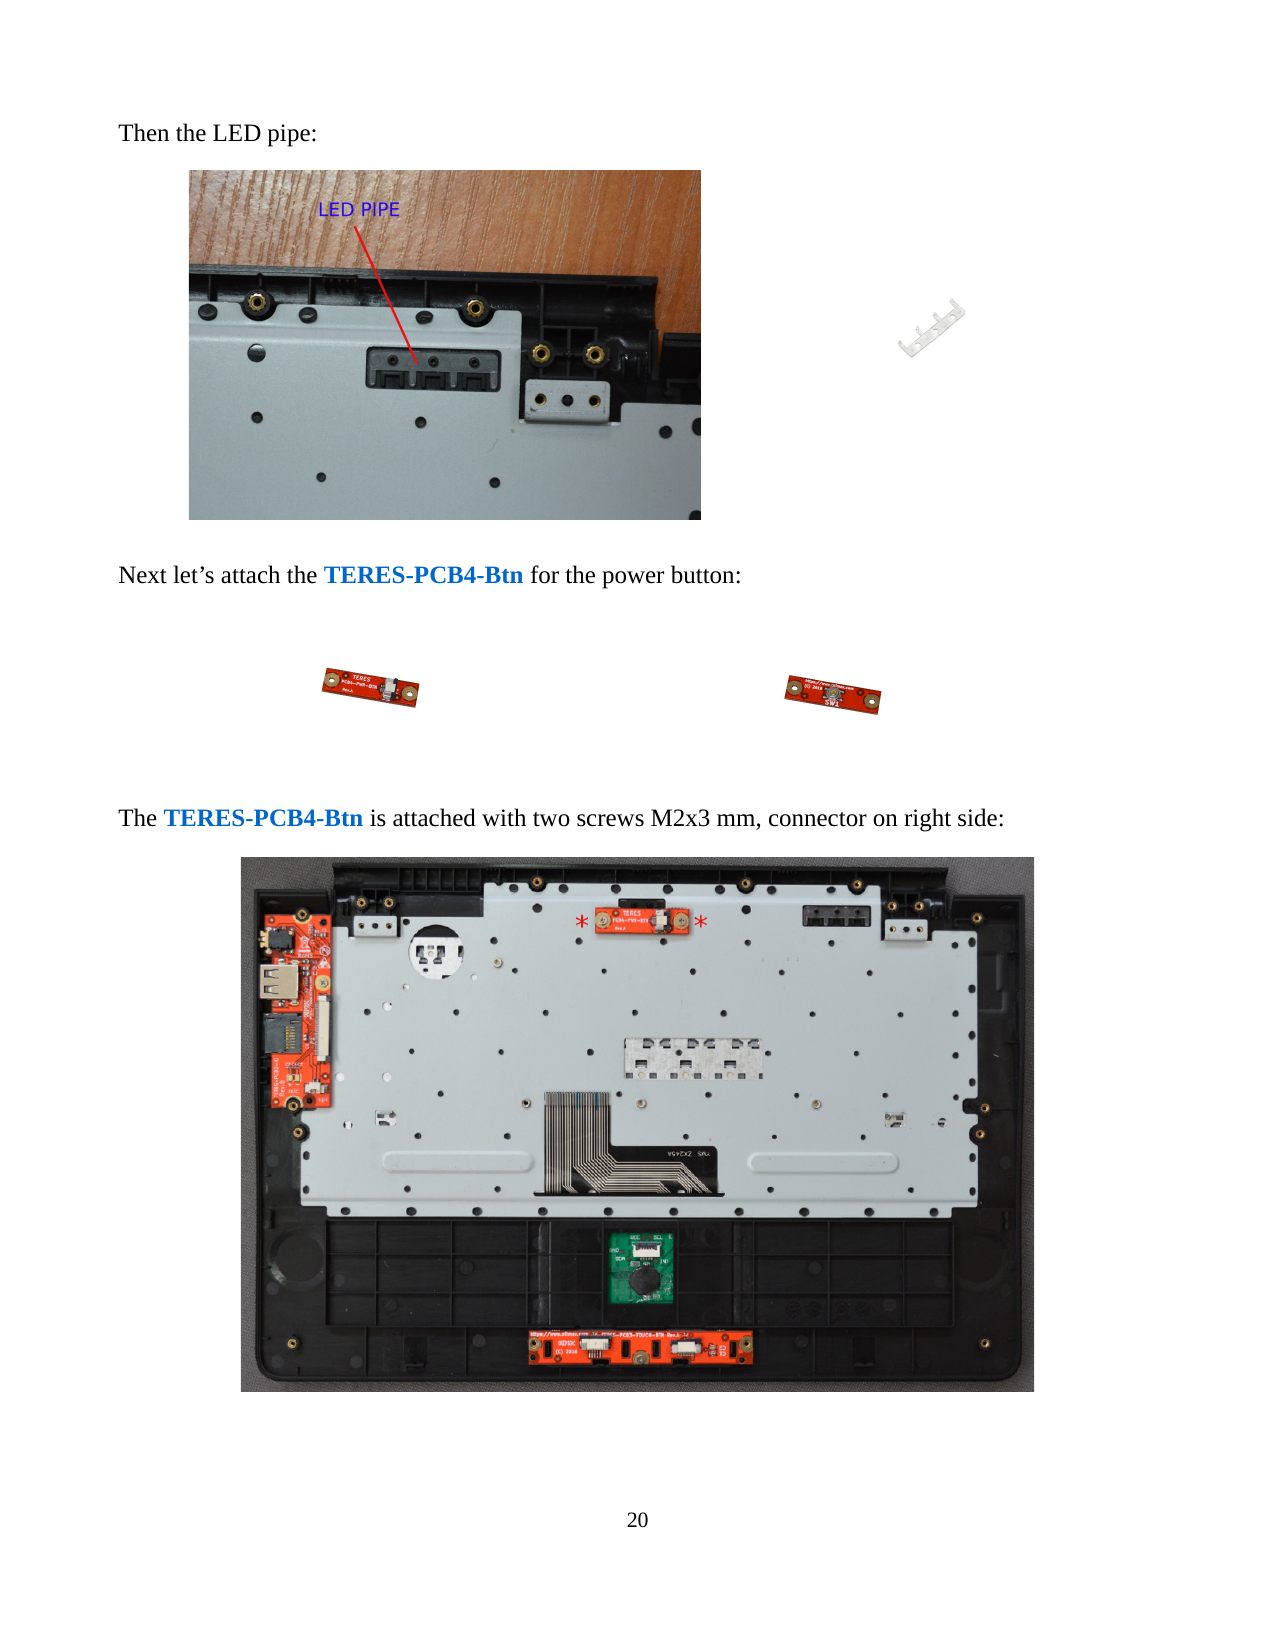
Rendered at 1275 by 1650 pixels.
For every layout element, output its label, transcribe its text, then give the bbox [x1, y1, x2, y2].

picture [188, 170, 701, 520]
picture [240, 857, 1035, 1392]
picture [796, 260, 1067, 381]
text Next let’s attach the TERES-PCB4-Btn for the power button: [118, 560, 1157, 589]
text The TERES-PCB4-Btn is attached with two screws M2x3 mm, connector on right side: [118, 803, 1157, 831]
picture [697, 628, 968, 763]
text Then the LED pipe: [118, 118, 1157, 147]
picture [235, 620, 506, 755]
